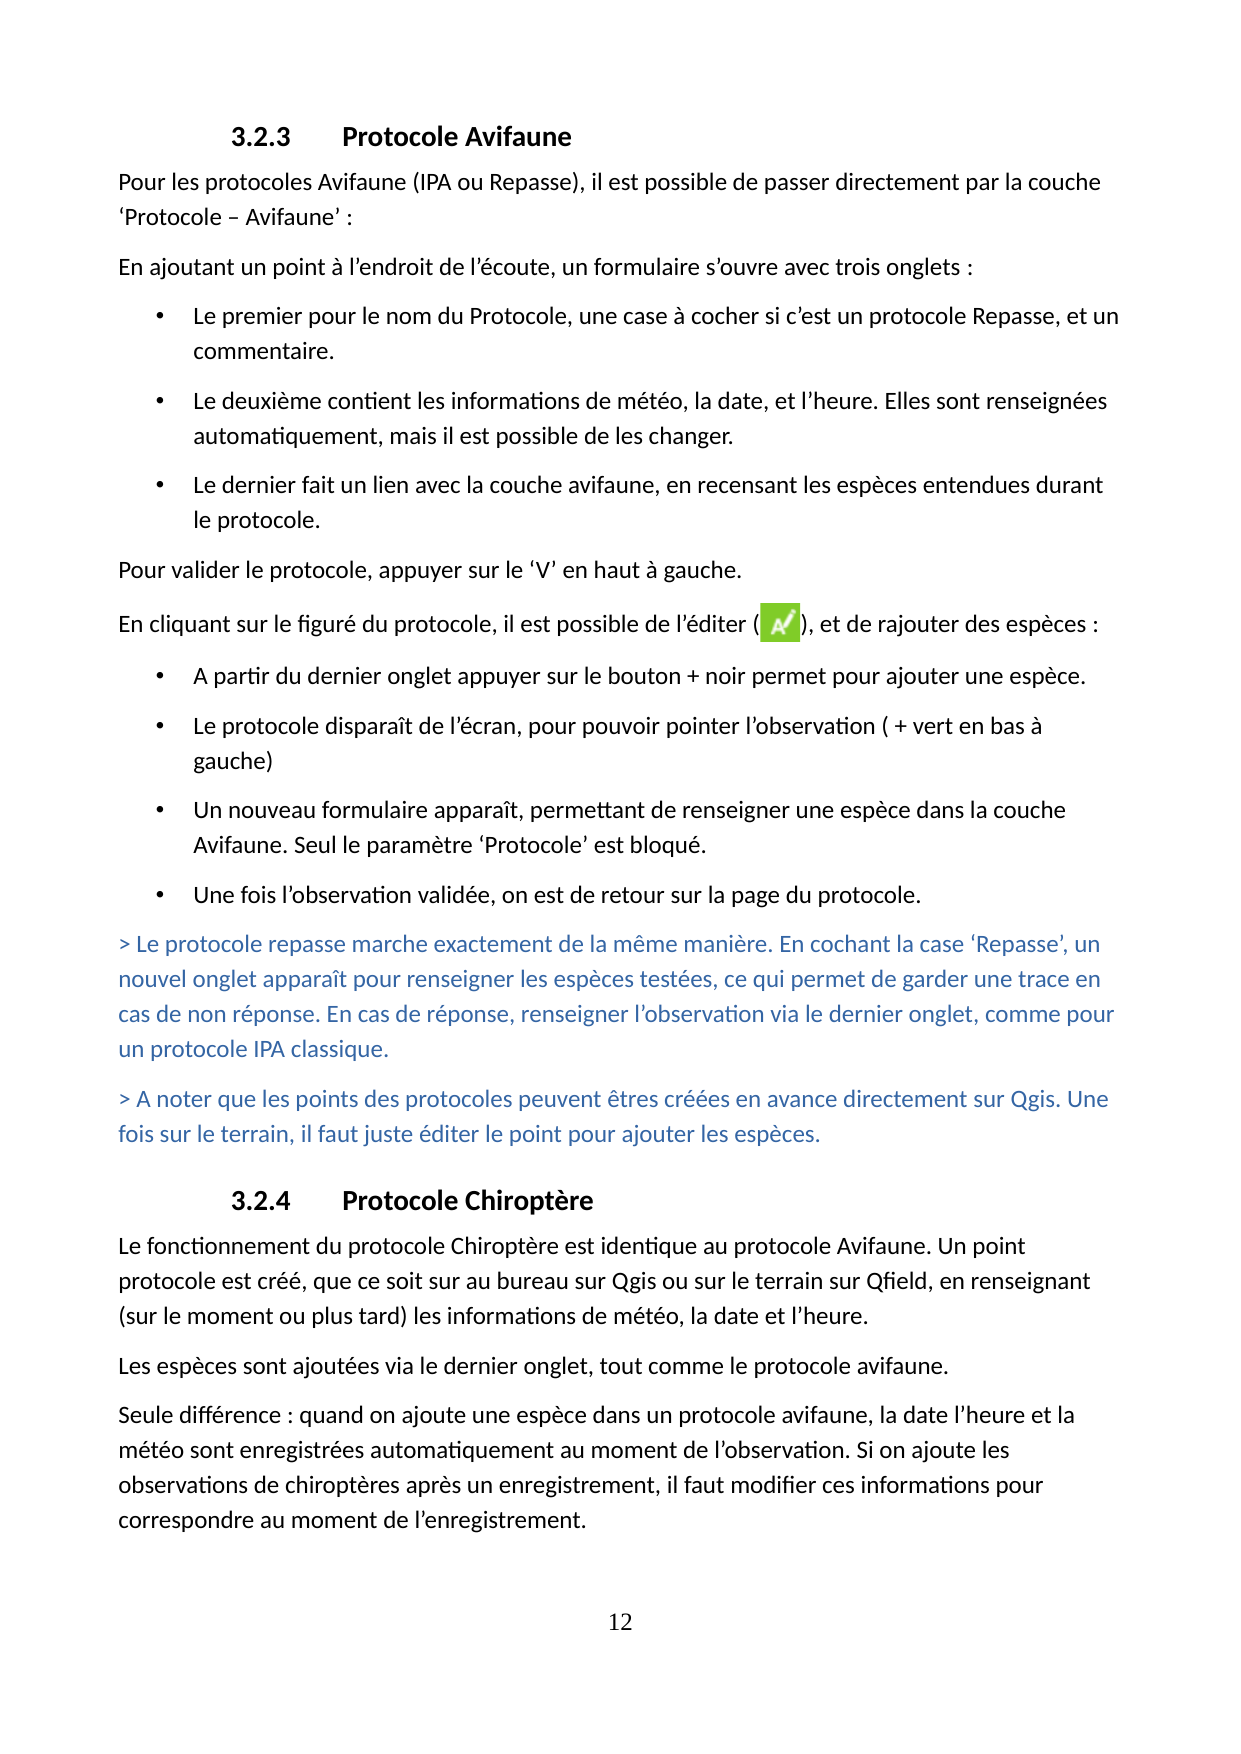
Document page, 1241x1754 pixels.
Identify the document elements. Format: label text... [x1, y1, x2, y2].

text Le fonctionnement du protocole Chiroptère est identique au protocole Avifaune. Un point protocole est créé, que ce soit sur au bureau sur Qgis ou sur le terrain sur Qfield, en renseignant (sur le moment ou plus tard) les informations de météo, la date et l’heure. [118, 1231, 1122, 1331]
list Le premier pour le nom du Protocole, une case à cocher si c’est un protocole Repasse, et un commentaire. [156, 300, 1122, 366]
subtitle Protocole Avifaune [231, 118, 1122, 154]
list Le protocole disparaît de l’écran, pour pouvoir pointer l’observation ( + vert en bas à gauche) [156, 710, 1122, 775]
list Un nouveau formulaire apparaît, permettant de renseigner une espèce dans la couche Avifaune. Seul le paramètre ‘Protocole’ est bloqué. [156, 794, 1122, 860]
text En cliquant sur le figuré du protocole, il est possible de l’éditer ( [118, 604, 760, 641]
text Pour les protocoles Avifaune (IPA ou Repasse), il est possible de passer directement par la couche ‘Protocole – Avifaune’ : [118, 166, 1122, 232]
subtitle Protocole Chiroptère [231, 1182, 1122, 1218]
text Pour valider le protocole, appuyer sur le ‘V’ en haut à gauche. [118, 554, 1122, 585]
text > A noter que les points des protocoles peuvent êtres créées en avance directement sur Qgis. Une fois sur le terrain, il faut juste éditer le point pour ajouter les espèces. [118, 1083, 1122, 1149]
text Les espèces sont ajoutées via le dernier onglet, tout comme le protocole avifaune. [118, 1350, 1122, 1381]
list A partir du dernier onglet appuyer sur le bouton + noir permet pour ajouter une espèce. [156, 660, 1122, 691]
text ), et de rajouter des espèces : [801, 604, 1122, 641]
list Le dernier fait un lien avec la couche avifaune, en recensant les espèces entendues durant le protocole. [156, 469, 1122, 535]
text Seule différence : quand on ajoute une espèce dans un protocole avifaune, la date l’heure et la météo sont enregistrées automatiquement au moment de l’observation. Si on ajoute les observations de chiroptères après un enregistrement, il faut modifier ces informations pour correspondre au moment de l’enregistrement. [118, 1400, 1122, 1535]
text En ajoutant un point à l’endroit de l’écoute, un formulaire s’ouvre avec trois onglets : [118, 251, 1122, 281]
list Une fois l’observation validée, on est de retour sur la page du protocole. [156, 879, 1122, 909]
list Le deuxième contient les informations de météo, la date, et l’heure. Elles sont renseignées automatiquement, mais il est possible de les changer. [156, 385, 1122, 451]
text > Le protocole repasse marche exactement de la même manière. En cochant la case ‘Repasse’, un nouvel onglet apparaît pour renseigner les espèces testées, ce qui permet de garder une trace en cas de non réponse. En cas de réponse, renseigner l’observation via le dernier onglet, comme pour un protocole IPA classique. [118, 929, 1122, 1064]
picture [760, 603, 801, 642]
